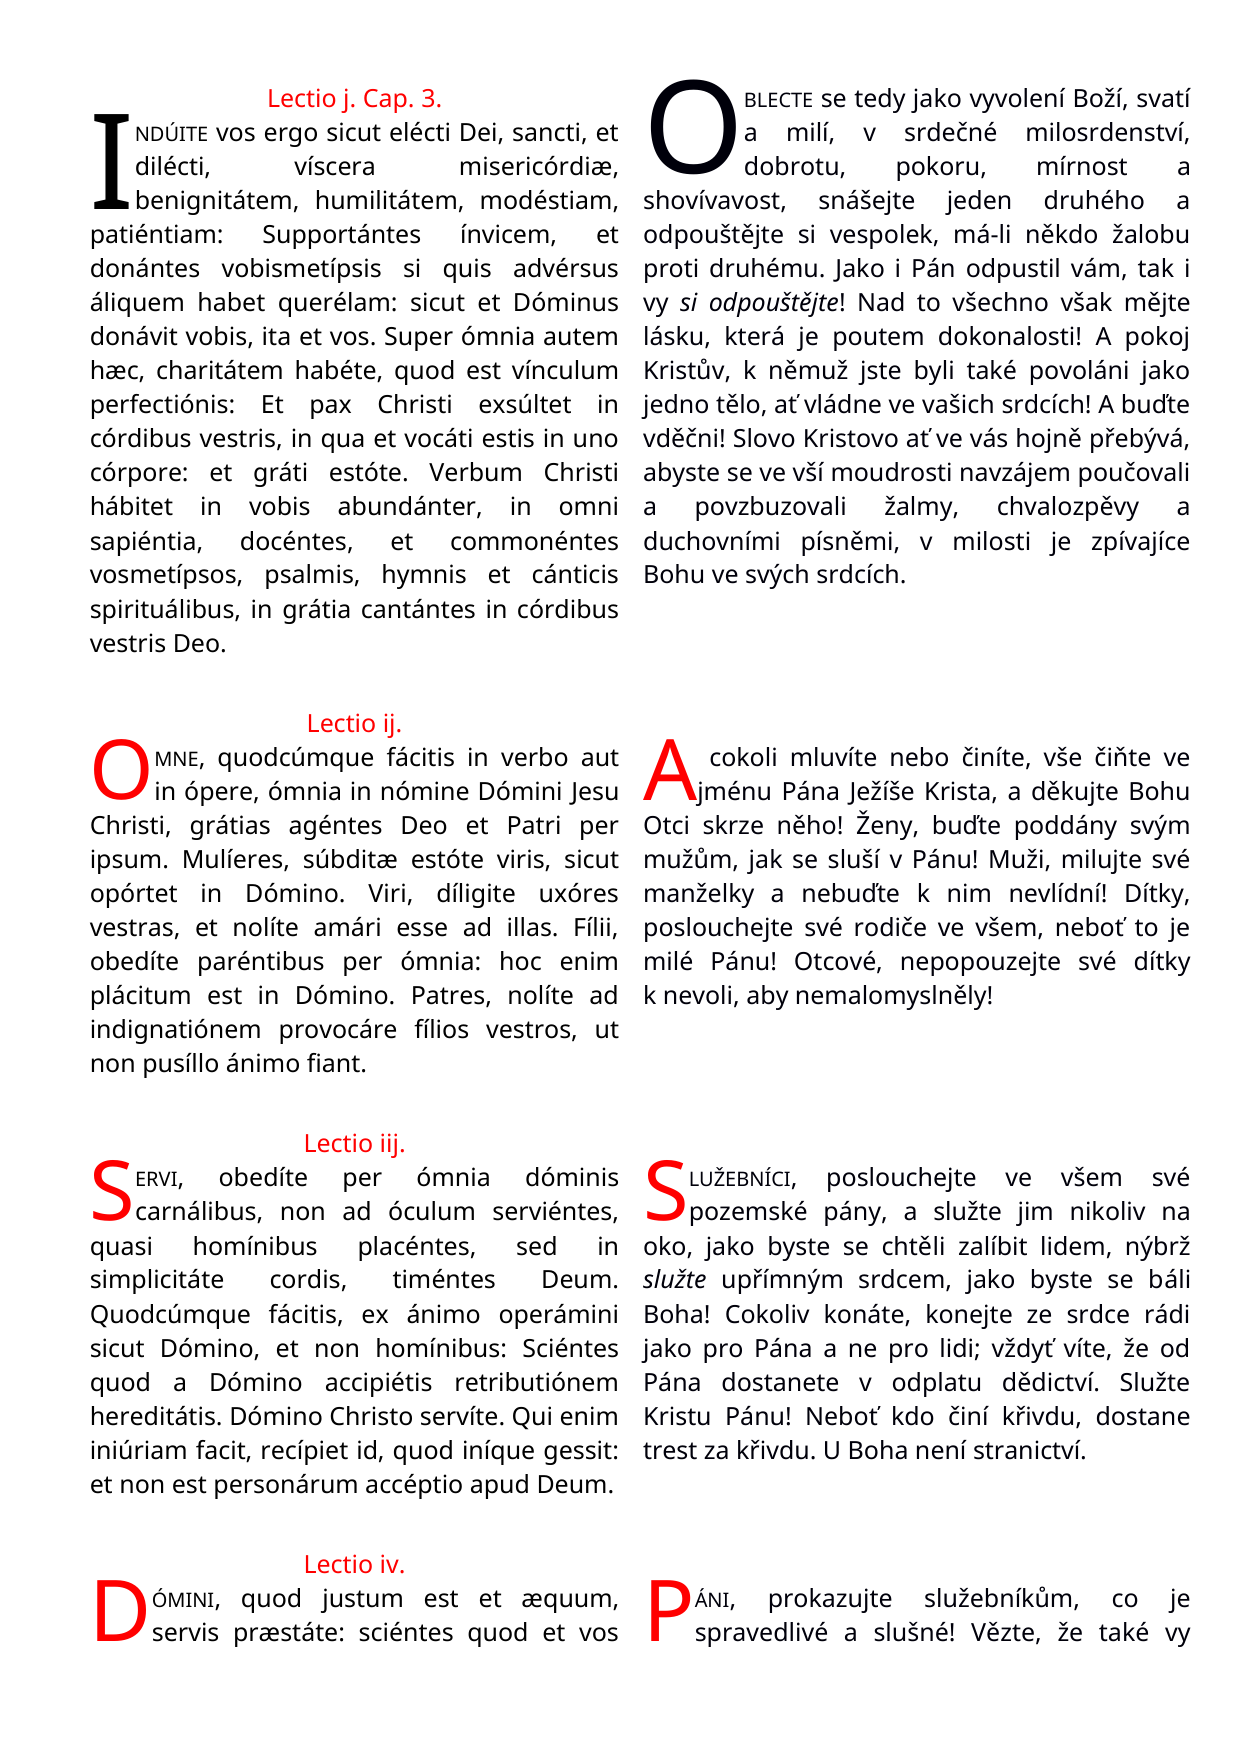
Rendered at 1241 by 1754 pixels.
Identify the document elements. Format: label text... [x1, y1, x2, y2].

table_cell Služebníci, poslouchejte ve všem své pozemské pány, a služte jim nikoliv na oko, jako byste se chtěli zalíbit lidem, nýbrž služte upřímným srdcem, jako byste se báli Boha! Cokoliv konáte, konejte ze srdce rádi jako pro Pána a ne pro lidi; vždyť víte, že od Pána dostanete v odplatu dědictví. Služte Kristu Pánu! Neboť kdo činí křivdu, dostane trest za křivdu. U Boha není stranictví. [631, 1120, 1203, 1541]
table_cell A cokoli mluvíte nebo činíte, vše čiňte ve jménu Pána Ježíše Krista, a děkujte Bohu Otci skrze něho! Ženy, buďte poddány svým mužům, jak se sluší v Pánu! Muži, milujte své manželky a nebuďte k nim nevlídní! Dítky, poslouchejte své rodiče ve všem, neboť to je milé Pánu! Otcové, nepopouzejte své dítky k nevoli, aby nemalomyslněly! [631, 699, 1203, 1120]
table_cell Lectio iij. Servi, obedíte per ómnia dóminis carnálibus, non ad óculum serviéntes, quasi homínibus placéntes, sed in simplicitáte cordis, timéntes Deum. Quodcúmque fácitis, ex ánimo operámini sicut Dómino, et non homínibus: Sciéntes quod a Dómino accipiétis retributiónem hereditátis. Dómino Christo servíte. Qui enim iniúriam facit, recípiet id, quod iníque gessit: et non est personárum accéptio apud Deum. [78, 1120, 631, 1541]
table_cell Páni, prokazujte služebníkům, co je spravedlivé a slušné! Vězte, že také vy [631, 1541, 1203, 1655]
table_cell Lectio ij. Omne, quodcúmque fácitis in verbo aut in ópere, ómnia in nómine Dómini Jesu Christi, grátias agéntes Deo et Patri per ipsum. Mulíeres, súbditæ estóte viris, sicut opórtet in Dómino. Viri, díligite uxóres vestras, et nolíte amári esse ad illas. Fílii, obedíte paréntibus per ómnia: hoc enim plácitum est in Dómino. Patres, nolíte ad indignatiónem provocáre fílios vestros, ut non pusíllo ánimo fiant. [78, 699, 631, 1120]
table_cell Lectio iv. Dómini, quod justum est et æquum, servis præstáte: sciéntes quod et vos [78, 1541, 631, 1655]
table_cell Oblecte se tedy jako vyvolení Boží, svatí a milí, v srdečné milosrdenství, dobrotu, pokoru, mírnost a shovívavost, snášejte jeden druhého a odpouštějte si vespolek, má-li někdo žalobu proti druhému. Jako i Pán odpustil vám, tak i vy si odpouštějte! Nad to všechno však mějte lásku, která je poutem dokonalosti! A pokoj Kristův, k němuž jste byli také povoláni jako jedno tělo, ať vládne ve vašich srdcích! A buďte vděčni! Slovo Kristovo ať ve vás hojně přebývá, abyste se ve vší moudrosti navzájem poučovali a povzbuzovali žalmy, chvalozpěvy a duchovními písněmi, v milosti je zpívajíce Bohu ve svých srdcích. [631, 74, 1203, 699]
table_cell In I. Nocturno De Epístola beáti Pauli Apóstoli ad Colossénses. Lectio j. Cap. 3. Indúite vos ergo sicut elécti Dei, sancti, et dilécti, víscera misericórdiæ, benignitátem, humilitátem, modéstiam, patiéntiam: Supportántes ínvicem, et donántes vobismetípsis si quis advérsus áliquem habet querélam: sicut et Dóminus donávit vobis, ita et vos. Super ómnia autem hæc, charitátem habéte, quod est vínculum perfectiónis: Et pax Christi exsúltet in córdibus vestris, in qua et vocáti estis in uno córpore: et gráti estóte. Verbum Christi hábitet in vobis abundánter, in omni sapiéntia, docéntes, et commonéntes vosmetípsos, psalmis, hymnis et cánticis spirituálibus, in grátia cantántes in córdibus vestris Deo. [78, 74, 631, 699]
